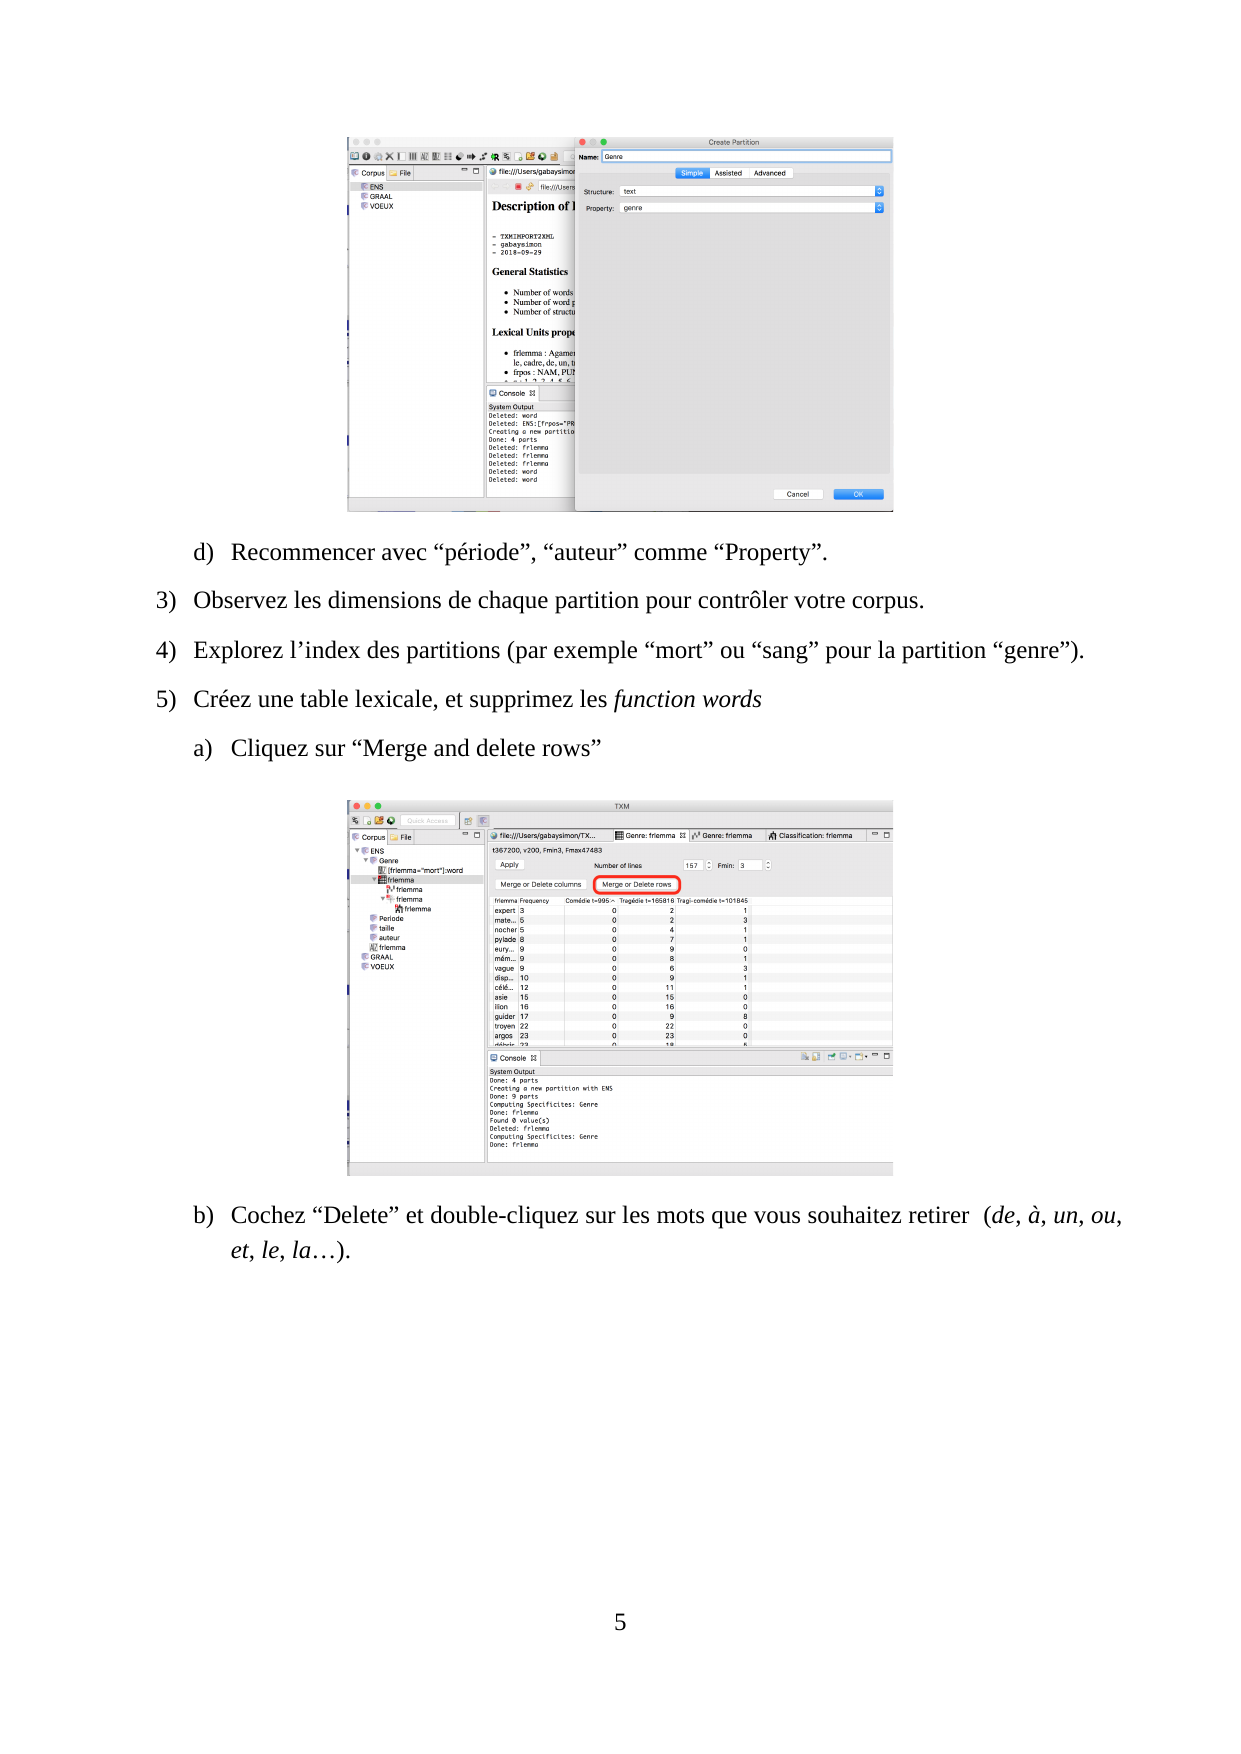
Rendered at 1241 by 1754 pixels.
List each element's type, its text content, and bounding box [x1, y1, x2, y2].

list Cliquez sur “Merge and delete rows” [193, 733, 1122, 762]
picture [347, 137, 894, 512]
list Observez les dimensions de chaque partition pour contrôler votre corpus. [156, 586, 1122, 614]
list Cochez “Delete” et double-cliquez sur les mots que vous souhaitez retirer (de, à, un, ou, et, le, la…). [193, 782, 1122, 1263]
picture [347, 800, 894, 1176]
list Explorez l’index des partitions (par exemple “mort” ou “sang” pour la partition “genre”). [156, 635, 1122, 663]
list Recommencer avec “période”, “auteur” comme “Property”. [193, 118, 1122, 565]
list Créez une table lexicale, et supprimez les function words [156, 684, 1122, 712]
